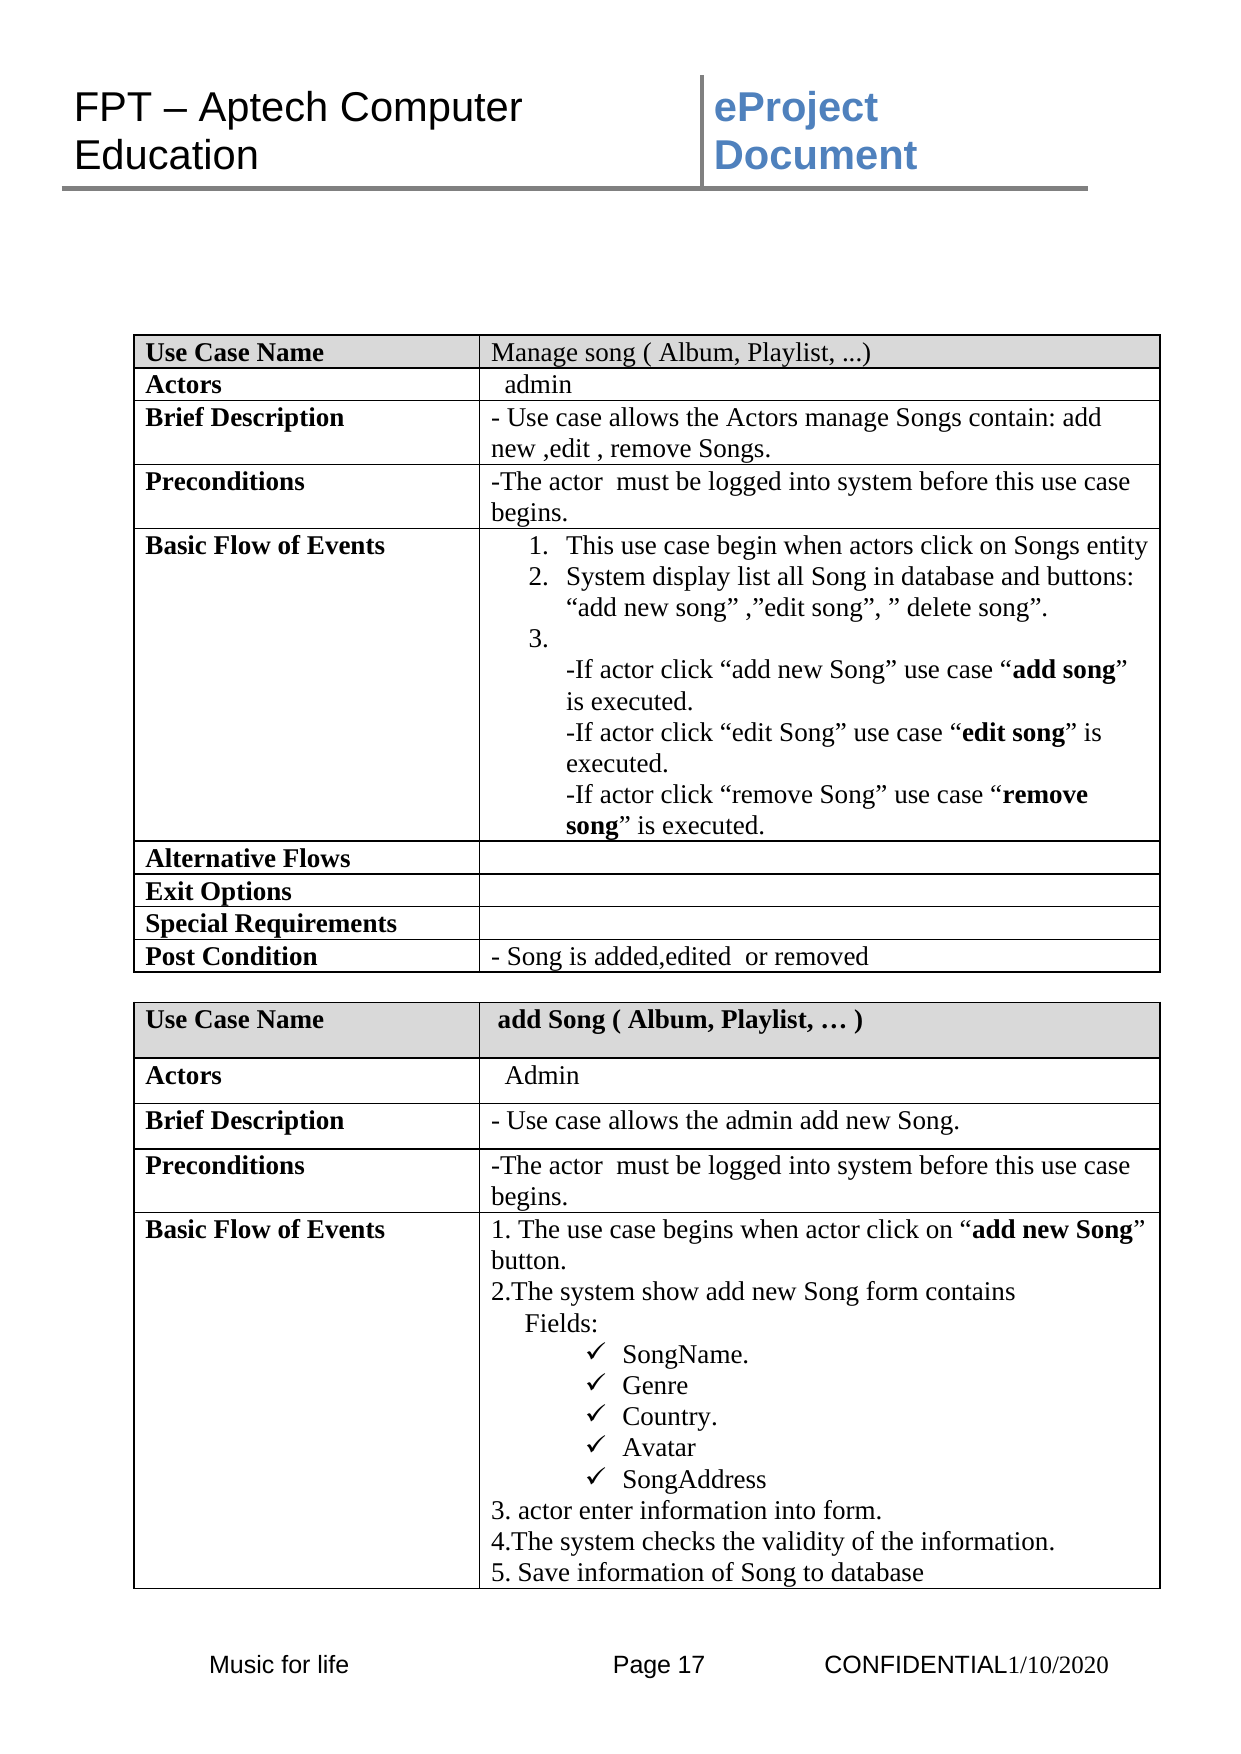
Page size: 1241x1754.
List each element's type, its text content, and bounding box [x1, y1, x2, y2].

table_cell Brief Description [135, 1104, 479, 1148]
table_cell -The actor must be logged into system before this use case begins. [480, 1150, 1159, 1212]
table_cell Basic Flow of Events [135, 529, 479, 840]
table_cell Preconditions [135, 465, 479, 527]
table_cell Admin [480, 1059, 1159, 1102]
table_cell Actors [135, 1059, 479, 1102]
table_cell - Use case allows the admin add new Song. [480, 1104, 1159, 1148]
table_cell [480, 842, 1159, 873]
table_header Manage song ( Album, Playlist, ...) [480, 336, 1159, 367]
table_cell Exit Options [135, 875, 479, 906]
table_cell Special Requirements [135, 907, 479, 938]
table_cell [480, 875, 1159, 906]
table_header Use Case Name [135, 336, 479, 367]
table_cell Alternative Flows [135, 842, 479, 873]
table_cell Preconditions [135, 1150, 479, 1212]
table_cell Actors [135, 369, 479, 400]
table_cell 1. The use case begins when actor click on “add new Song” button. 2.The system show add new Song form contains Fields: SongName. Genre Country. Avatar SongAddress 3. actor enter information into form. 4.The system checks the validity of the information. 5. Save information of Song to database [480, 1213, 1159, 1587]
table_cell admin [480, 369, 1159, 400]
table_header Use Case Name [135, 1003, 479, 1057]
table_cell Post Condition [135, 940, 479, 971]
table_cell Brief Description [135, 401, 479, 463]
table_cell - Song is added,edited or removed [480, 940, 1159, 971]
table_cell This use case begin when actors click on Songs entity System display list all Song in database and buttons: “add new song” ,”edit song”, ” delete song”. -If actor click “add new Song” use case “add song” is executed. -If actor click “edit Song” use case “edit song” is executed. -If actor click “remove Song” use case “remove song” is executed. [480, 529, 1159, 840]
table_cell - Use case allows the Actors manage Songs contain: add new ,edit , remove Songs. [480, 401, 1159, 463]
table_cell [480, 907, 1159, 938]
table_cell -The actor must be logged into system before this use case begins. [480, 465, 1159, 527]
table_header add Song ( Album, Playlist, … ) [480, 1003, 1159, 1057]
table_cell Basic Flow of Events [135, 1213, 479, 1587]
